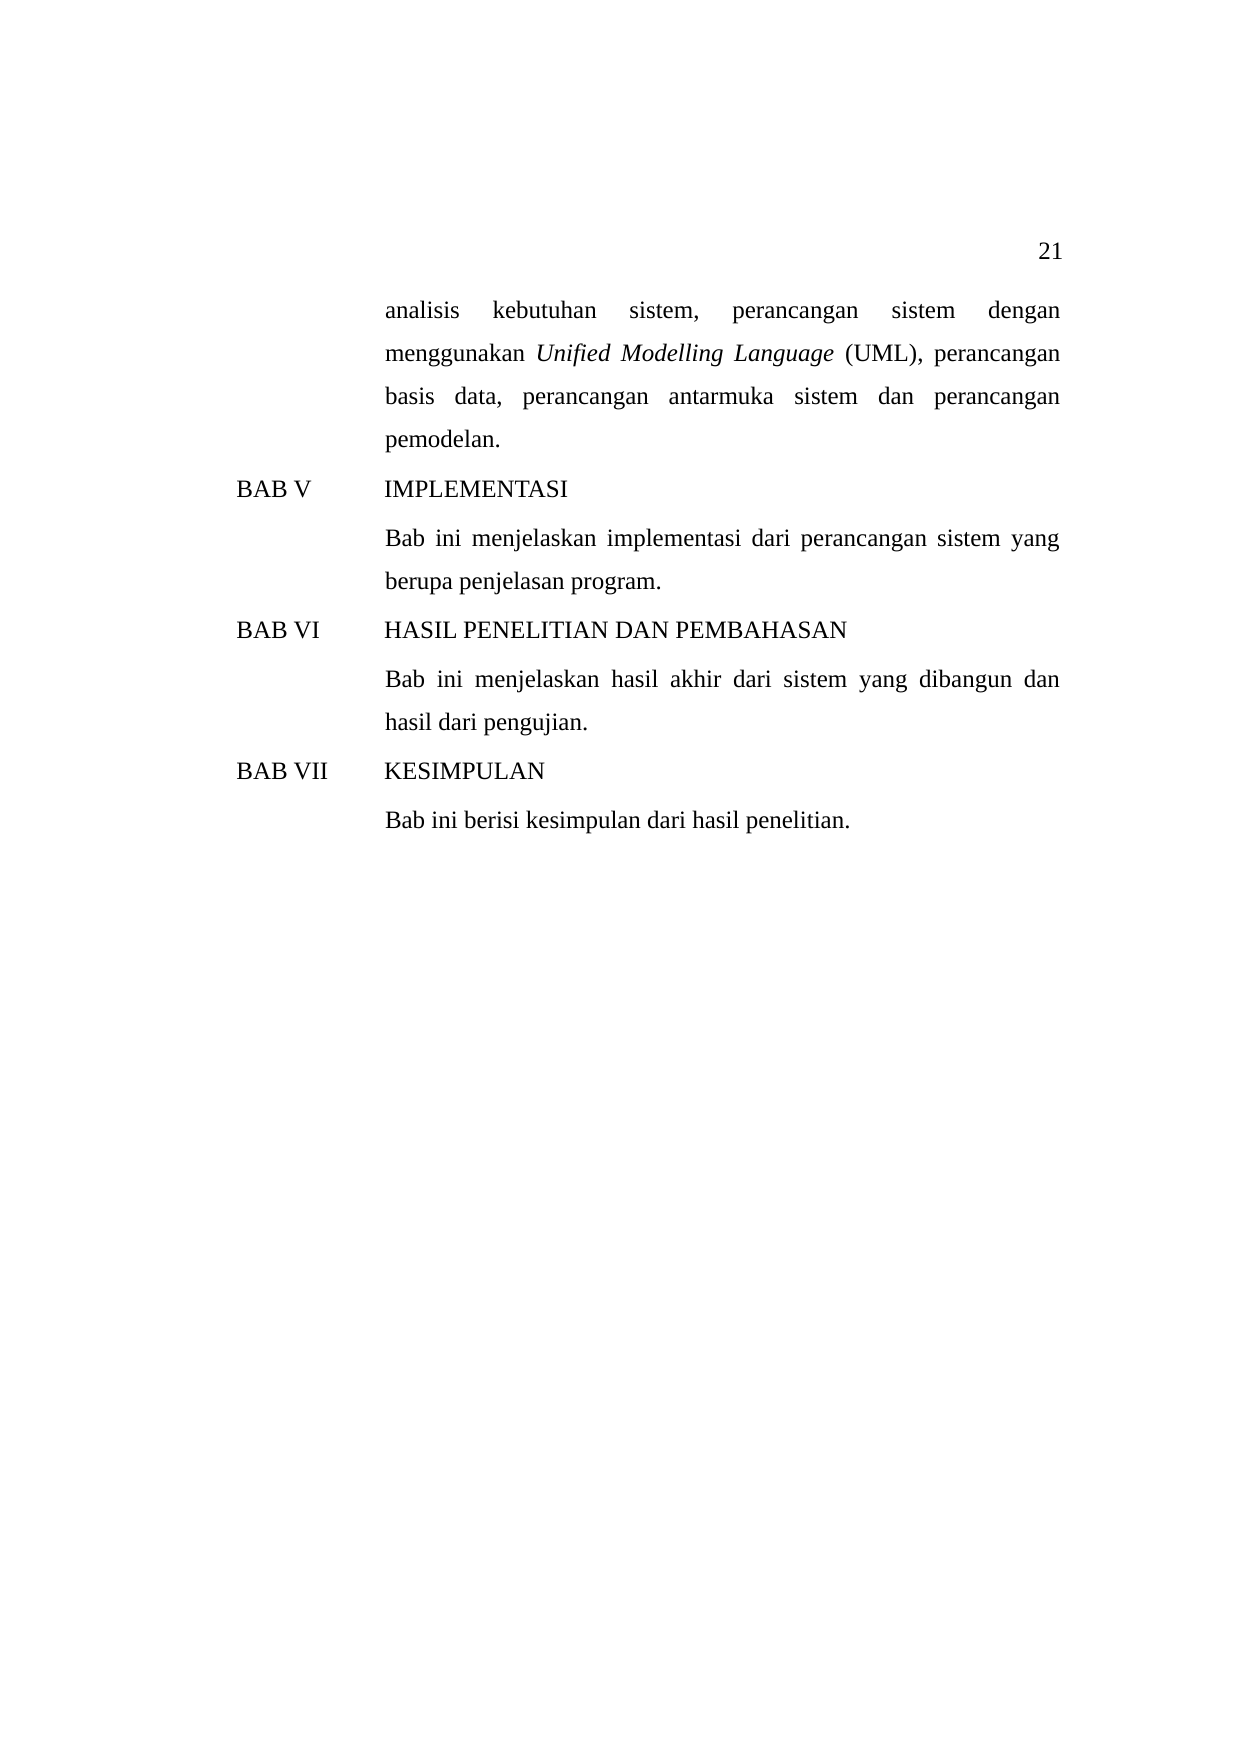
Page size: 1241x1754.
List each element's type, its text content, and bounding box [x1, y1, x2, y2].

text Bab ini menjelaskan hasil akhir dari sistem yang dibangun dan hasil dari pengujian. [385, 664, 1060, 736]
text BAB VI HASIL PENELITIAN DAN PEMBAHASAN [236, 615, 1063, 644]
text Bab ini berisi kesimpulan dari hasil penelitian. [385, 805, 1060, 834]
text BAB V IMPLEMENTASI [236, 474, 1063, 502]
text analisis kebutuhan sistem, perancangan sistem dengan menggunakan Unified Modelling Language (UML), perancangan basis data, perancangan antarmuka sistem dan perancangan pemodelan. [385, 295, 1060, 453]
text BAB VII KESIMPULAN [236, 756, 1063, 785]
text Bab ini menjelaskan implementasi dari perancangan sistem yang berupa penjelasan program. [385, 523, 1060, 594]
